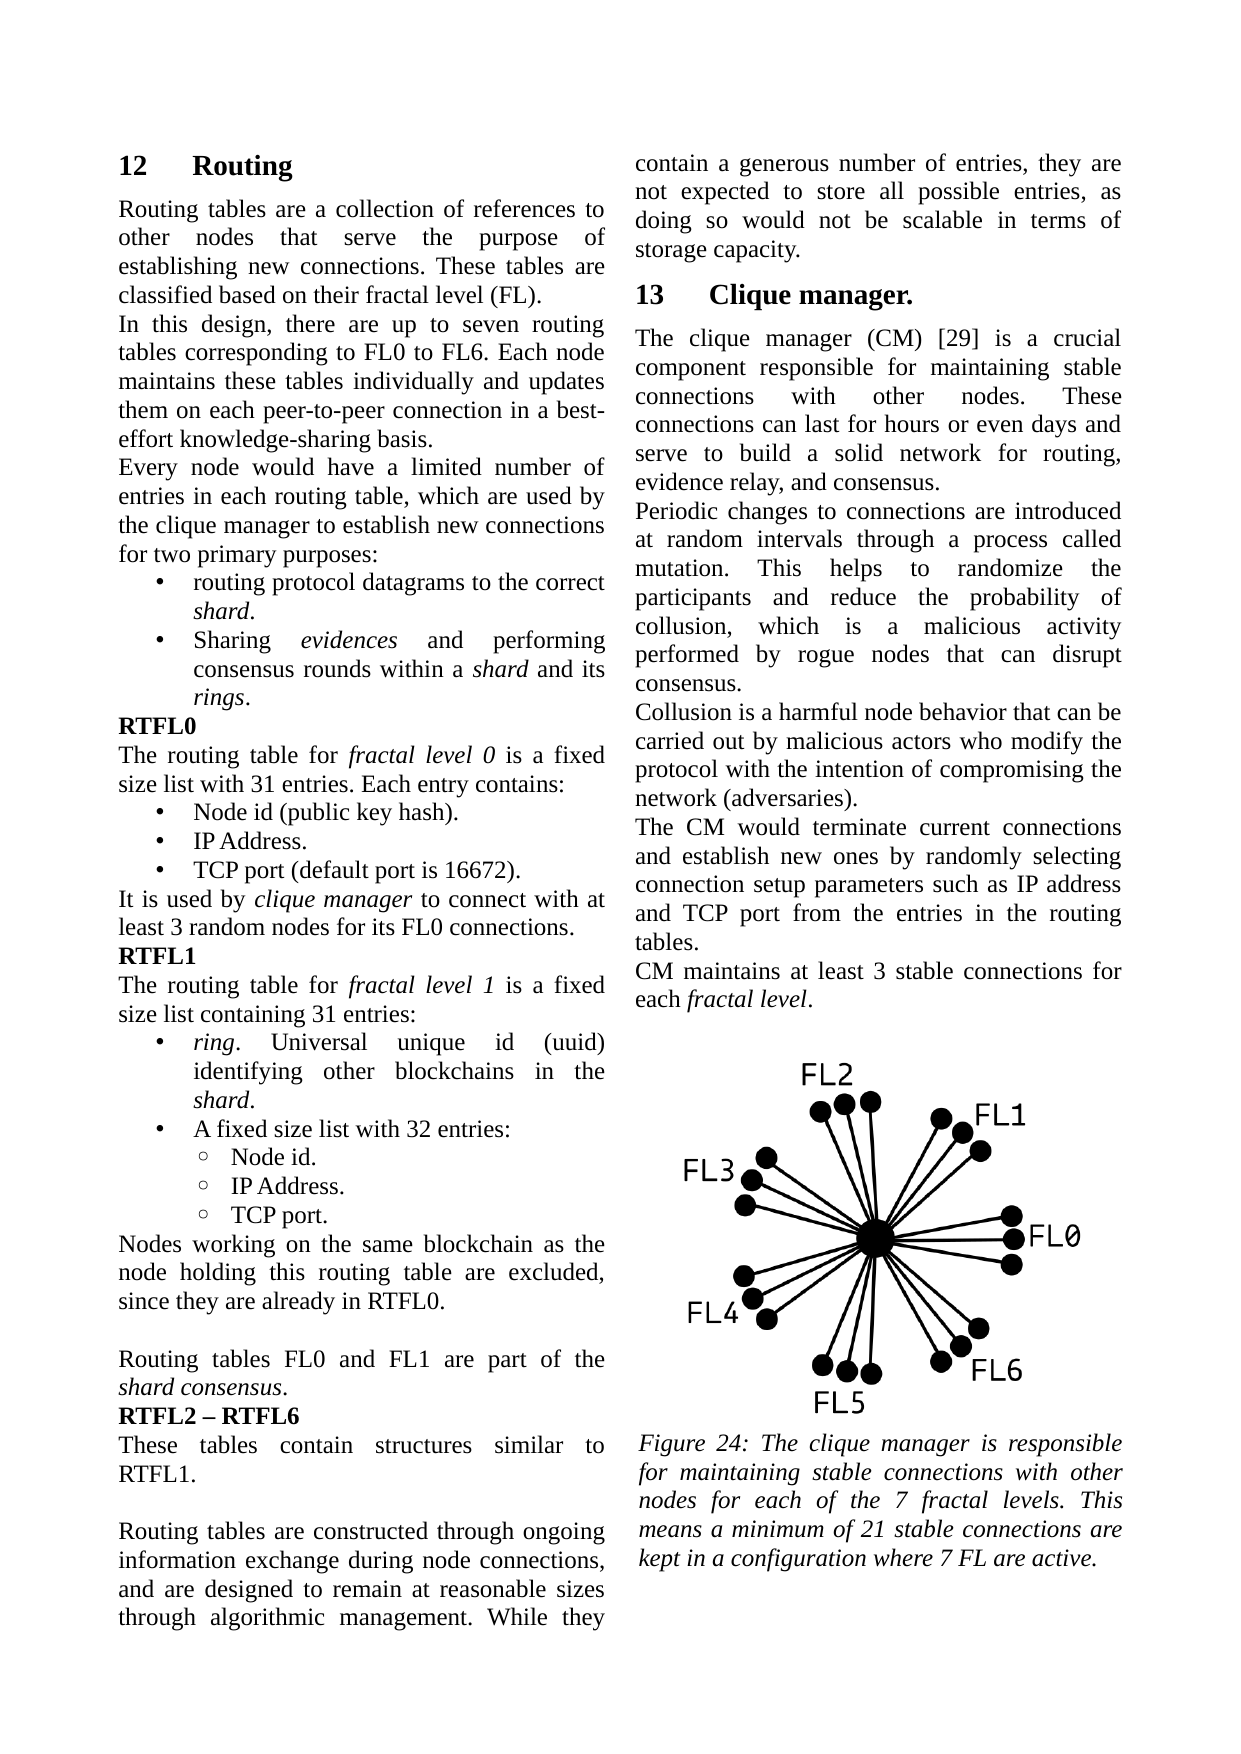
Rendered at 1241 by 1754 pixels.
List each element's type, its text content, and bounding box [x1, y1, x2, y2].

text Every node would have a limited number of entries in each routing table, which are used by the clique manager to establish new connections for two primary purposes: [118, 452, 605, 567]
list Node id (public key hash). [156, 797, 605, 826]
text contain a generous number of entries, they are not expected to store all possible entries, as doing so would not be scalable in terms of storage capacity. [635, 148, 1122, 263]
text Nodes working on the same blockchain as the node holding this routing table are excluded, since they are already in RTFL0. [118, 1229, 605, 1315]
text It is used by clique manager to connect with at least 3 random nodes for its FL0 connections. [118, 884, 605, 941]
list IP Address. [193, 1171, 605, 1200]
text CM maintains at least 3 stable connections for each fractal level. [635, 956, 1122, 1013]
text Routing tables are constructed through ongoing information exchange during node connections, and are designed to remain at reasonable sizes through algorithmic management. While they [118, 1516, 605, 1631]
text Figure 24: The clique manager is responsible for maintaining stable connections with other nodes for each of the 7 fractal levels. This means a minimum of 21 stable connections are kept in a configuration where 7 FL are active. [638, 1051, 1123, 1572]
list IP Address. [156, 826, 605, 855]
list Node id. [193, 1142, 605, 1171]
subtitle Clique manager. [635, 277, 1122, 311]
text The routing table for fractal level 0 is a fixed size list with 31 entries. Each entry contains: [118, 740, 605, 797]
text The CM would terminate current connections and establish new ones by randomly selecting connection setup parameters such as IP address and TCP port from the entries in the routing tables. [635, 812, 1122, 956]
text These tables contain structures similar to RTFL1. [118, 1430, 605, 1487]
list TCP port. [193, 1200, 605, 1229]
subtitle Routing [118, 148, 605, 181]
text Periodic changes to connections are introduced at random intervals through a process called mutation. This helps to randomize the participants and reduce the probability of collusion, which is a malicious activity performed by rogue nodes that can disrupt consensus. [635, 496, 1122, 697]
list TCP port (default port is 16672). [156, 855, 605, 884]
picture [672, 1051, 1090, 1428]
text Collusion is a harmful node behavior that can be carried out by malicious actors who modify the protocol with the intention of compromising the network (adversaries). [635, 697, 1122, 812]
text RTFL1 The routing table for fractal level 1 is a fixed size list containing 31 entries: [118, 941, 605, 1027]
list Sharing evidences and performing consensus rounds within a shard and its rings. [156, 625, 605, 711]
text Routing tables are a collection of references to other nodes that serve the purpose of establishing new connections. These tables are classified based on their fractal level (FL). [118, 194, 605, 309]
list ring. Universal unique id (uuid) identifying other blockchains in the shard. [156, 1027, 605, 1114]
text Routing tables FL0 and FL1 are part of the shard consensus. [118, 1344, 605, 1401]
list routing protocol datagrams to the correct shard. [156, 567, 605, 625]
text RTFL2 – RTFL6 [118, 1401, 605, 1430]
list A fixed size list with 32 entries: [156, 1114, 605, 1142]
text RTFL0 [118, 711, 605, 740]
text In this design, there are up to seven routing tables corresponding to FL0 to FL6. Each node maintains these tables individually and updates them on each peer-to-peer connection in a best-effort knowledge-sharing basis. [118, 309, 605, 452]
text The clique manager (CM) [29] is a crucial component responsible for maintaining stable connections with other nodes. These connections can last for hours or even days and serve to build a solid network for routing, evidence relay, and consensus. [635, 323, 1122, 496]
